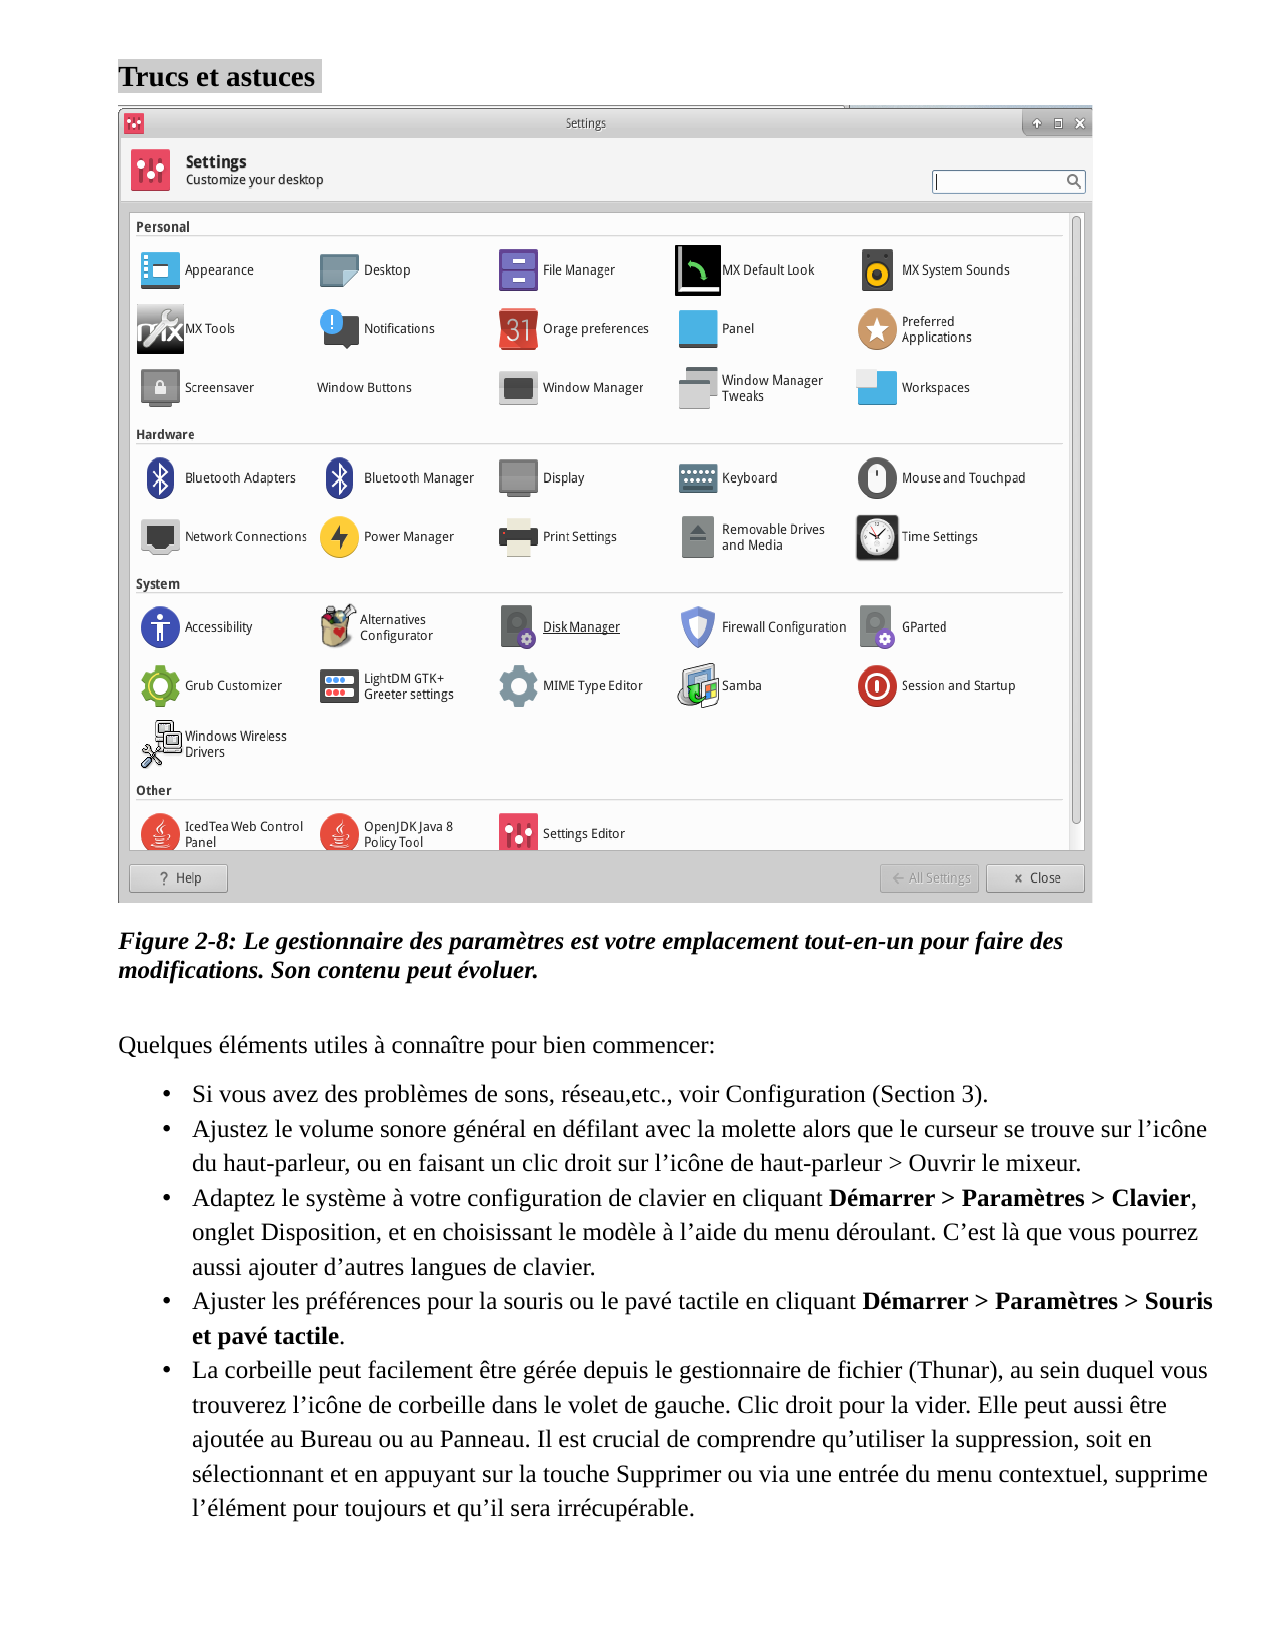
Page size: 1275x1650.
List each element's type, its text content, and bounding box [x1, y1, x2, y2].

picture [118, 105, 1093, 903]
list Si vous avez des problèmes de sons, réseau,etc., voir Configuration (Section 3). [162, 1079, 1216, 1108]
list Adaptez le système à votre configuration de clavier en cliquant Démarrer > Paramètres > Clavier, onglet Disposition, et en choisissant le modèle à l’aide du menu déroulant. C’est là que vous pourrez aussi ajouter d’autres langues de clavier. [162, 1183, 1216, 1281]
list La corbeille peut facilement être gérée depuis le gestionnaire de fichier (Thunar), au sein duquel vous trouverez l’icône de corbeille dans le volet de gauche. Clic droit pour la vider. Elle peut aussi être ajoutée au Bureau ou au Panneau. Il est crucial de comprendre qu’utiliser la suppression, soit en sélectionnant et en appuyant sur la touche Supprimer ou via une entrée du menu contextuel, supprime l’élément pour toujours et qu’il sera irrécupérable. [162, 1355, 1216, 1522]
text Figure 2-8: Le gestionnaire des paramètres est votre emplacement tout-en-un pour faire des modifications. Son contenu peut évoluer. [118, 926, 1216, 983]
subtitle Trucs et astuces [322, 59, 1216, 93]
list Ajuster les préférences pour la souris ou le pavé tactile en cliquant Démarrer > Paramètres > Souris et pavé tactile. [162, 1286, 1216, 1350]
list Ajustez le volume sonore général en défilant avec la molette alors que le curseur se trouve sur l’icône du haut-parleur, ou en faisant un clic droit sur l’icône de haut-parleur > Ouvrir le mixeur. [162, 1114, 1216, 1177]
text Quelques éléments utiles à connaître pour bien commencer: [118, 1031, 1216, 1059]
